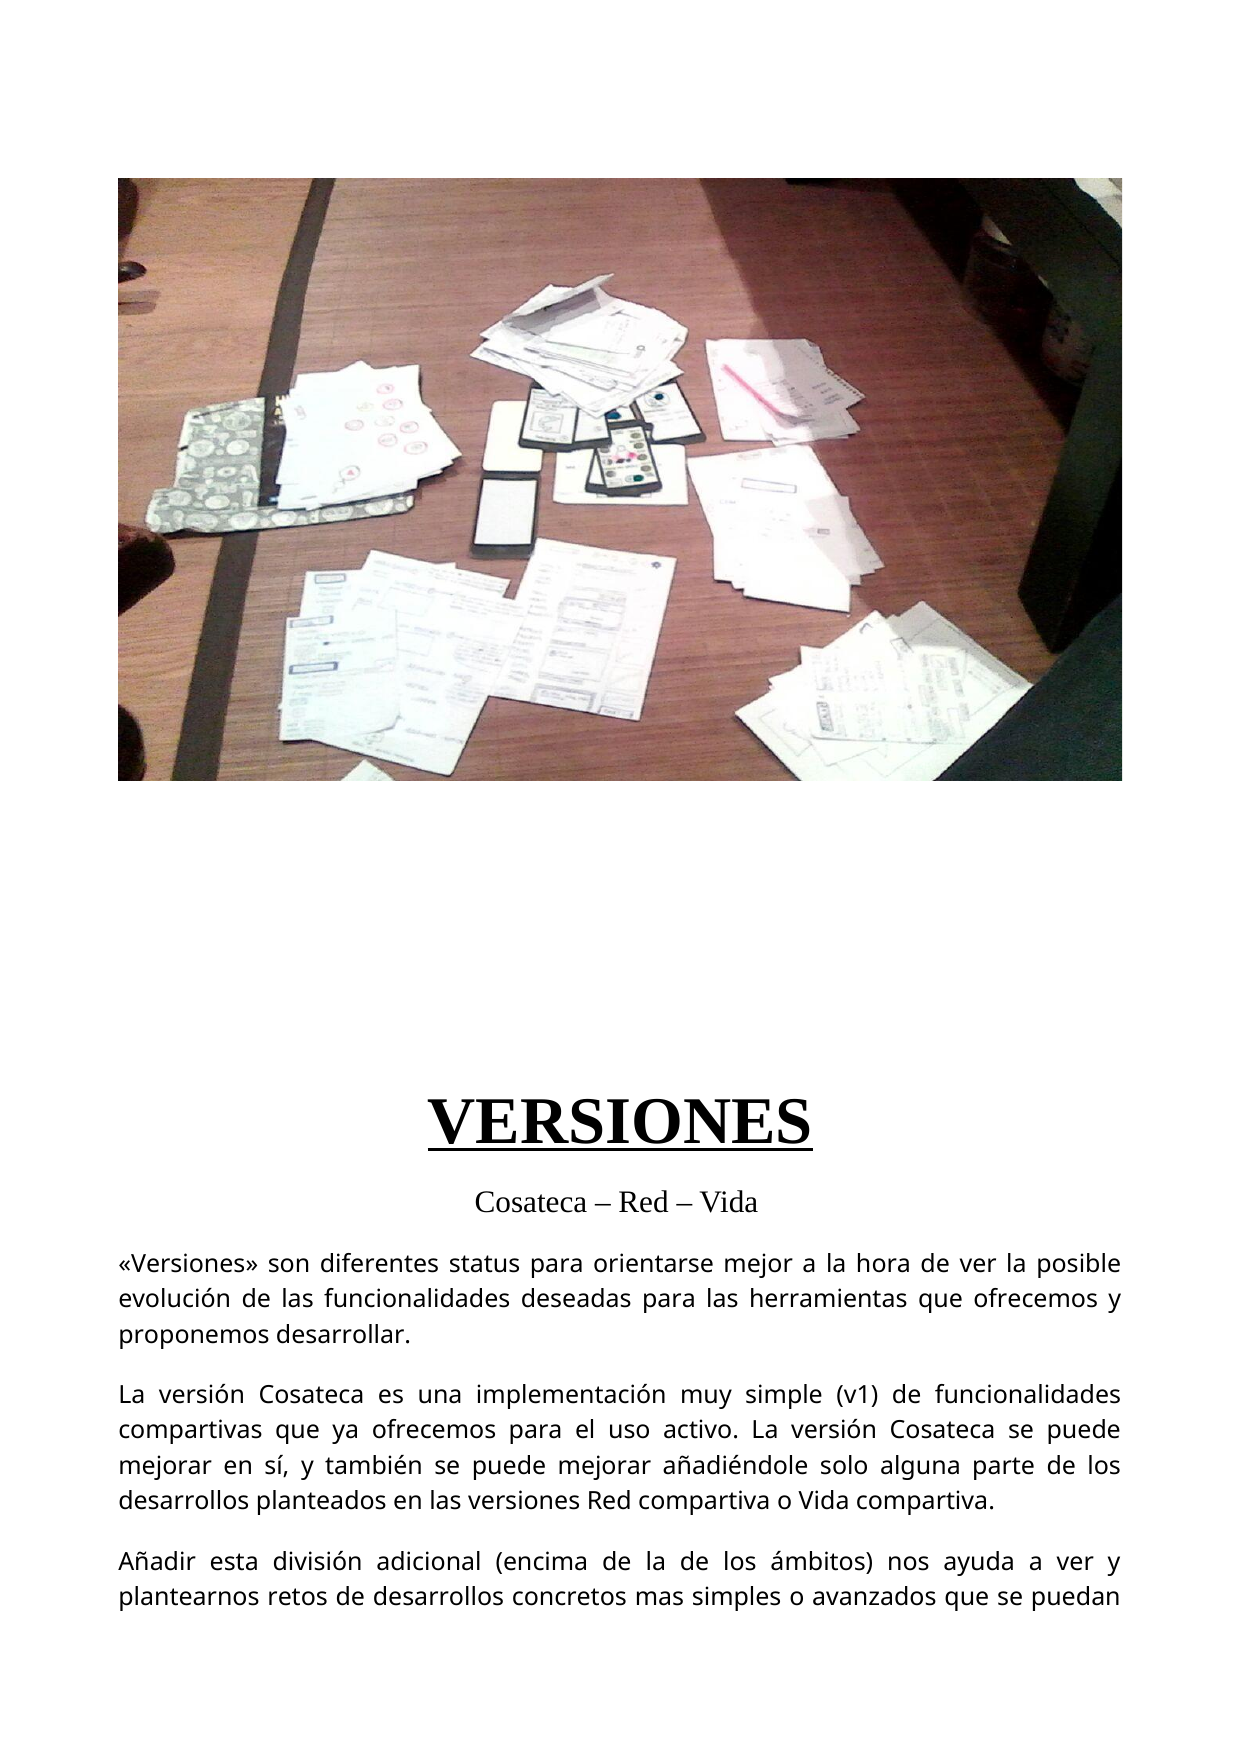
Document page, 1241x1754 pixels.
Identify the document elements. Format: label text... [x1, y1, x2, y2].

text La versión Cosateca es una implementación muy simple (v1) de funcionalidades compartivas que ya ofrecemos para el uso activo. La versión Cosateca se puede mejorar en sí, y también se puede mejorar añadiéndole solo alguna parte de los desarrollos planteados en las versiones Red compartiva o Vida compartiva. [118, 1375, 1122, 1517]
text «Versiones» son diferentes status para orientarse mejor a la hora de ver la posible evolución de las funcionalidades deseadas para las herramientas que ofrecemos y proponemos desarrollar. [118, 1244, 1122, 1350]
text Añadir esta división adicional (encima de la de los ámbitos) nos ayuda a ver y plantearnos retos de desarrollos concretos mas simples o avanzados que se puedan [118, 1542, 1122, 1613]
text Cosateca – Red – Vida [118, 1183, 1122, 1219]
picture [118, 178, 1123, 781]
text VERSIONES [118, 1082, 1122, 1158]
